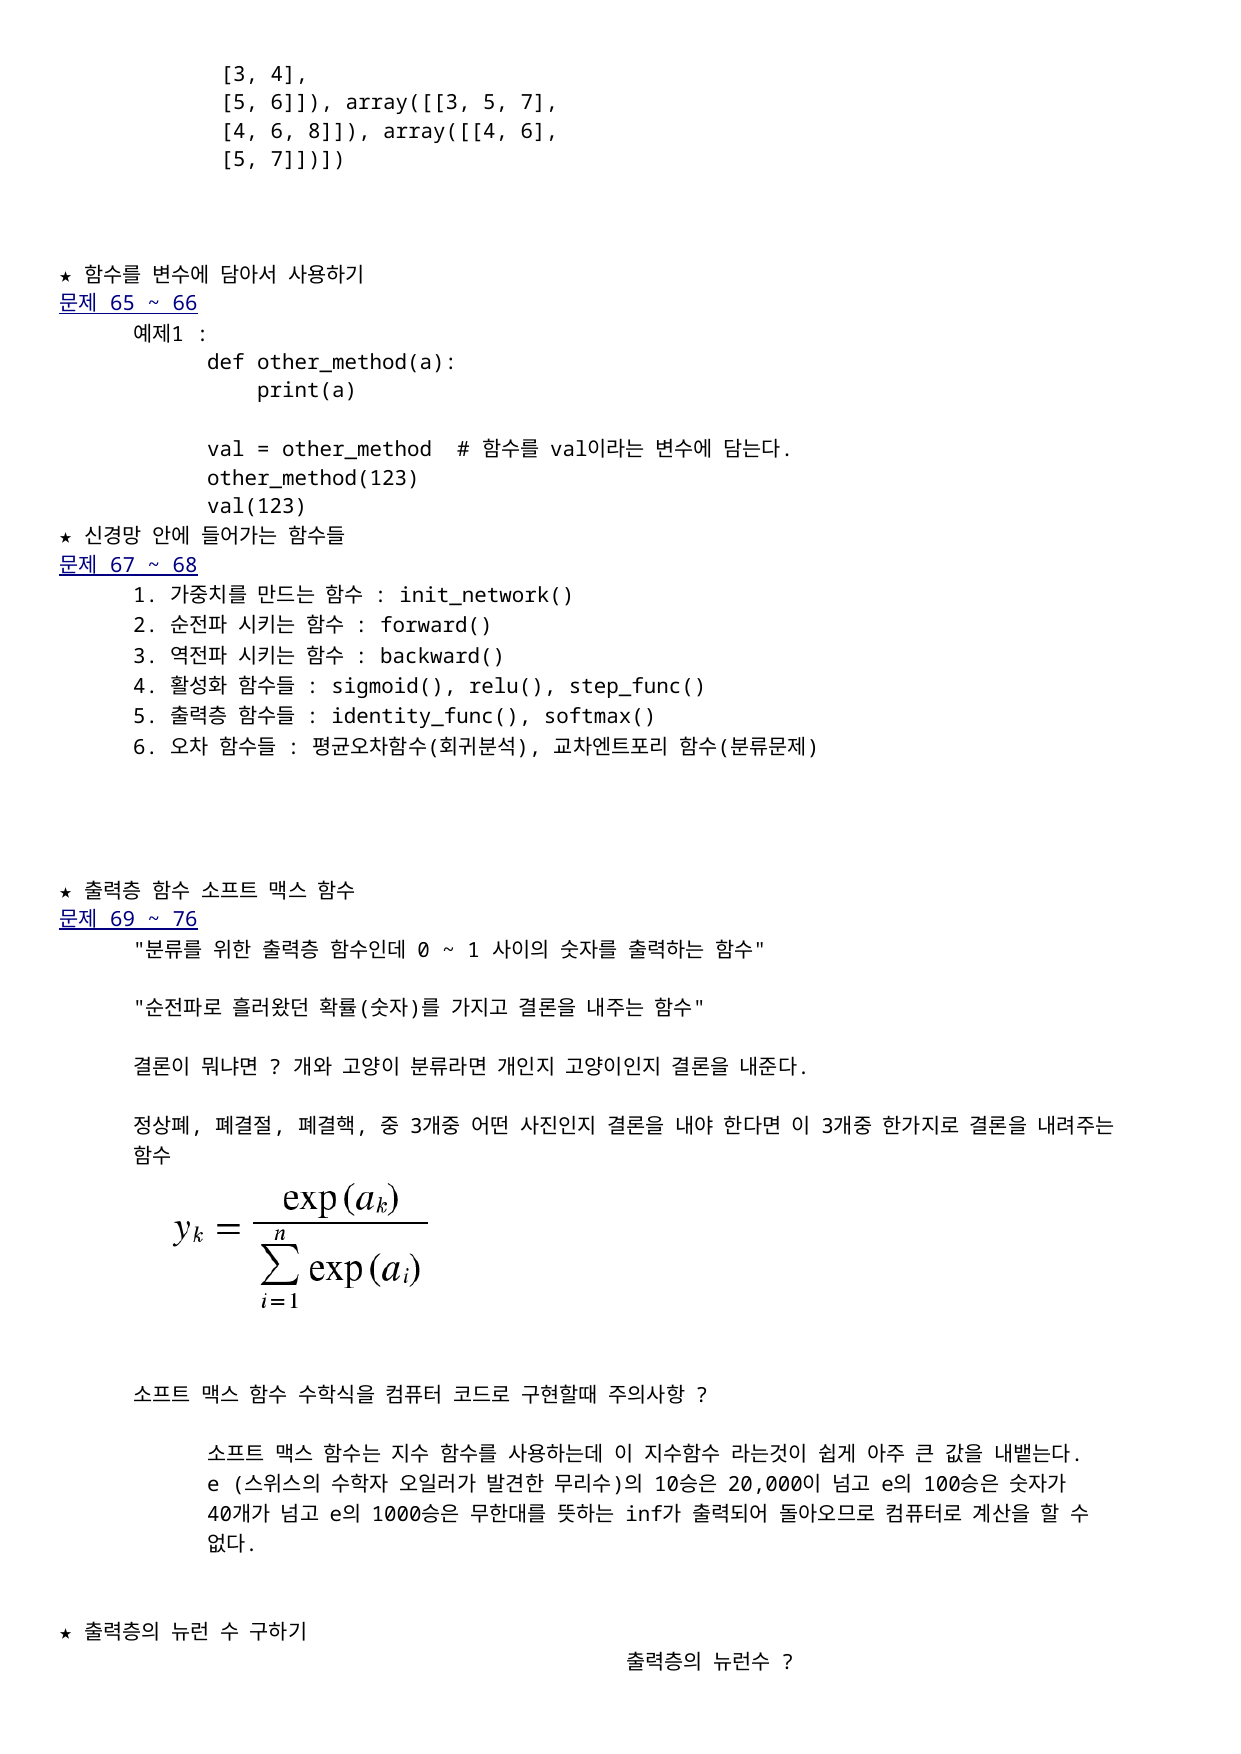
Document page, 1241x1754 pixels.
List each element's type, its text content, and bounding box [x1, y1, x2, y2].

text 함수 [59, 1139, 1181, 1170]
text [4, 6, 8]]), array([[4, 6], [59, 116, 1181, 144]
text [5, 7]])]) [59, 144, 1181, 173]
text [3, 4], [59, 59, 1181, 87]
text 정상폐, 폐결절, 폐결핵, 중 3개중 어떤 사진인지 결론을 내야 한다면 이 3개중 한가지로 결론을 내려주는 [59, 1109, 1181, 1139]
text ★ 신경망 안에 들어가는 함수들 [59, 520, 1181, 550]
text [5, 6]]), array([[3, 5, 7], [59, 87, 1181, 116]
text ★ 함수를 변수에 담아서 사용하기 [59, 258, 1181, 288]
text val(123) [59, 491, 1181, 520]
text 소프트 맥스 함수 수학식을 컴퓨터 코드로 구현할때 주의사항 ? [59, 1378, 1181, 1408]
text other_method(123) [59, 463, 1181, 491]
text 4. 활성화 함수들 : sigmoid(), relu(), step_func() [59, 669, 1181, 700]
text 1. 가중치를 만드는 함수 : init_network() [59, 578, 1181, 609]
text 6. 오차 함수들 : 평균오차함수(회귀분석), 교차엔트포리 함수(분류문제) [59, 730, 1181, 760]
text "분류를 위한 출력층 함수인데 0 ~ 1 사이의 숫자를 출력하는 함수" [59, 933, 1181, 963]
text ★ 출력층 함수 소프트 맥스 함수 [59, 874, 1181, 904]
text 3. 역전파 시키는 함수 : backward() [59, 639, 1181, 669]
text 출력층의 뉴런수 ? [59, 1645, 1181, 1676]
text 2. 순전파 시키는 함수 : forward() [59, 609, 1181, 639]
text e (스위스의 수학자 오일러가 발견한 무리수)의 10승은 20,000이 넘고 e의 100승은 숫자가 [59, 1467, 1181, 1497]
picture [162, 1172, 439, 1322]
text "순전파로 흘러왔던 확률(숫자)를 가지고 결론을 내주는 함수" [59, 992, 1181, 1022]
text 5. 출력층 함수들 : identity_func(), softmax() [59, 700, 1181, 730]
text 문제 65 ~ 66 [59, 288, 1181, 317]
text 없다. [59, 1528, 1181, 1558]
text 문제 67 ~ 68 [59, 550, 1181, 578]
text 예제1 : [59, 317, 1181, 347]
text print(a) [59, 376, 1181, 404]
text ★ 출력층의 뉴런 수 구하기 [59, 1615, 1181, 1645]
text 결론이 뭐냐면 ? 개와 고양이 분류라면 개인지 고양이인지 결론을 내준다. [59, 1050, 1181, 1081]
text val = other_method # 함수를 val이라는 변수에 담는다. [59, 432, 1181, 463]
text def other_method(a): [59, 347, 1181, 376]
text 40개가 넘고 e의 1000승은 무한대를 뜻하는 inf가 출력되어 돌아오므로 컴퓨터로 계산을 할 수 [59, 1497, 1181, 1528]
text 문제 69 ~ 76 [59, 904, 1181, 933]
text 소프트 맥스 함수는 지수 함수를 사용하는데 이 지수함수 라는것이 쉽게 아주 큰 값을 내뱉는다. [59, 1437, 1181, 1467]
